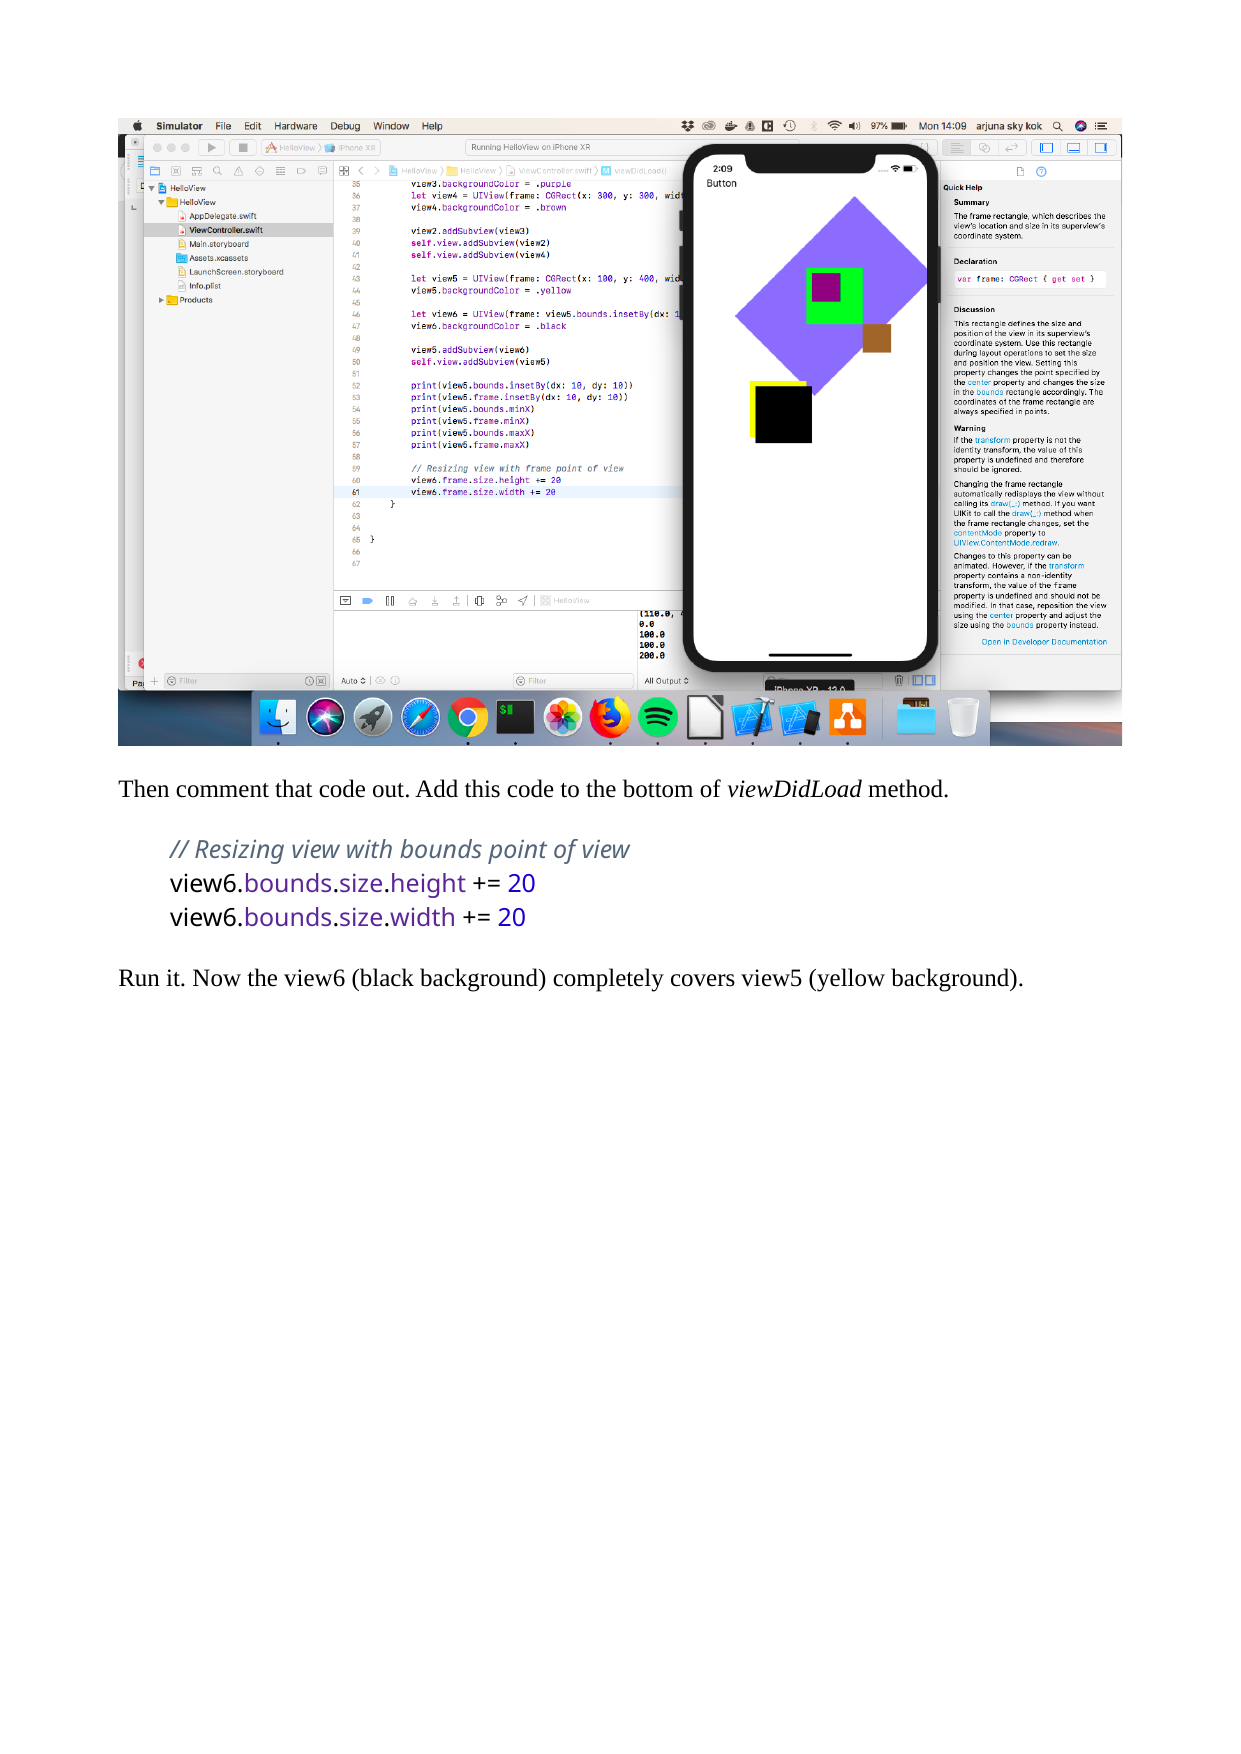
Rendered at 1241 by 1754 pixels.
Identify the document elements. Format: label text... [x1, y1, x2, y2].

picture [118, 118, 1123, 746]
text Then comment that code out. Add this code to the bottom of viewDidLoad method. [118, 774, 1122, 803]
text // Resizing view with bounds point of view [118, 832, 1122, 866]
text view6.bounds.size.width += 20 [118, 900, 1122, 934]
text view6.bounds.size.height += 20 [118, 866, 1122, 900]
text Run it. Now the view6 (black background) completely covers view5 (yellow background). [118, 963, 1122, 991]
